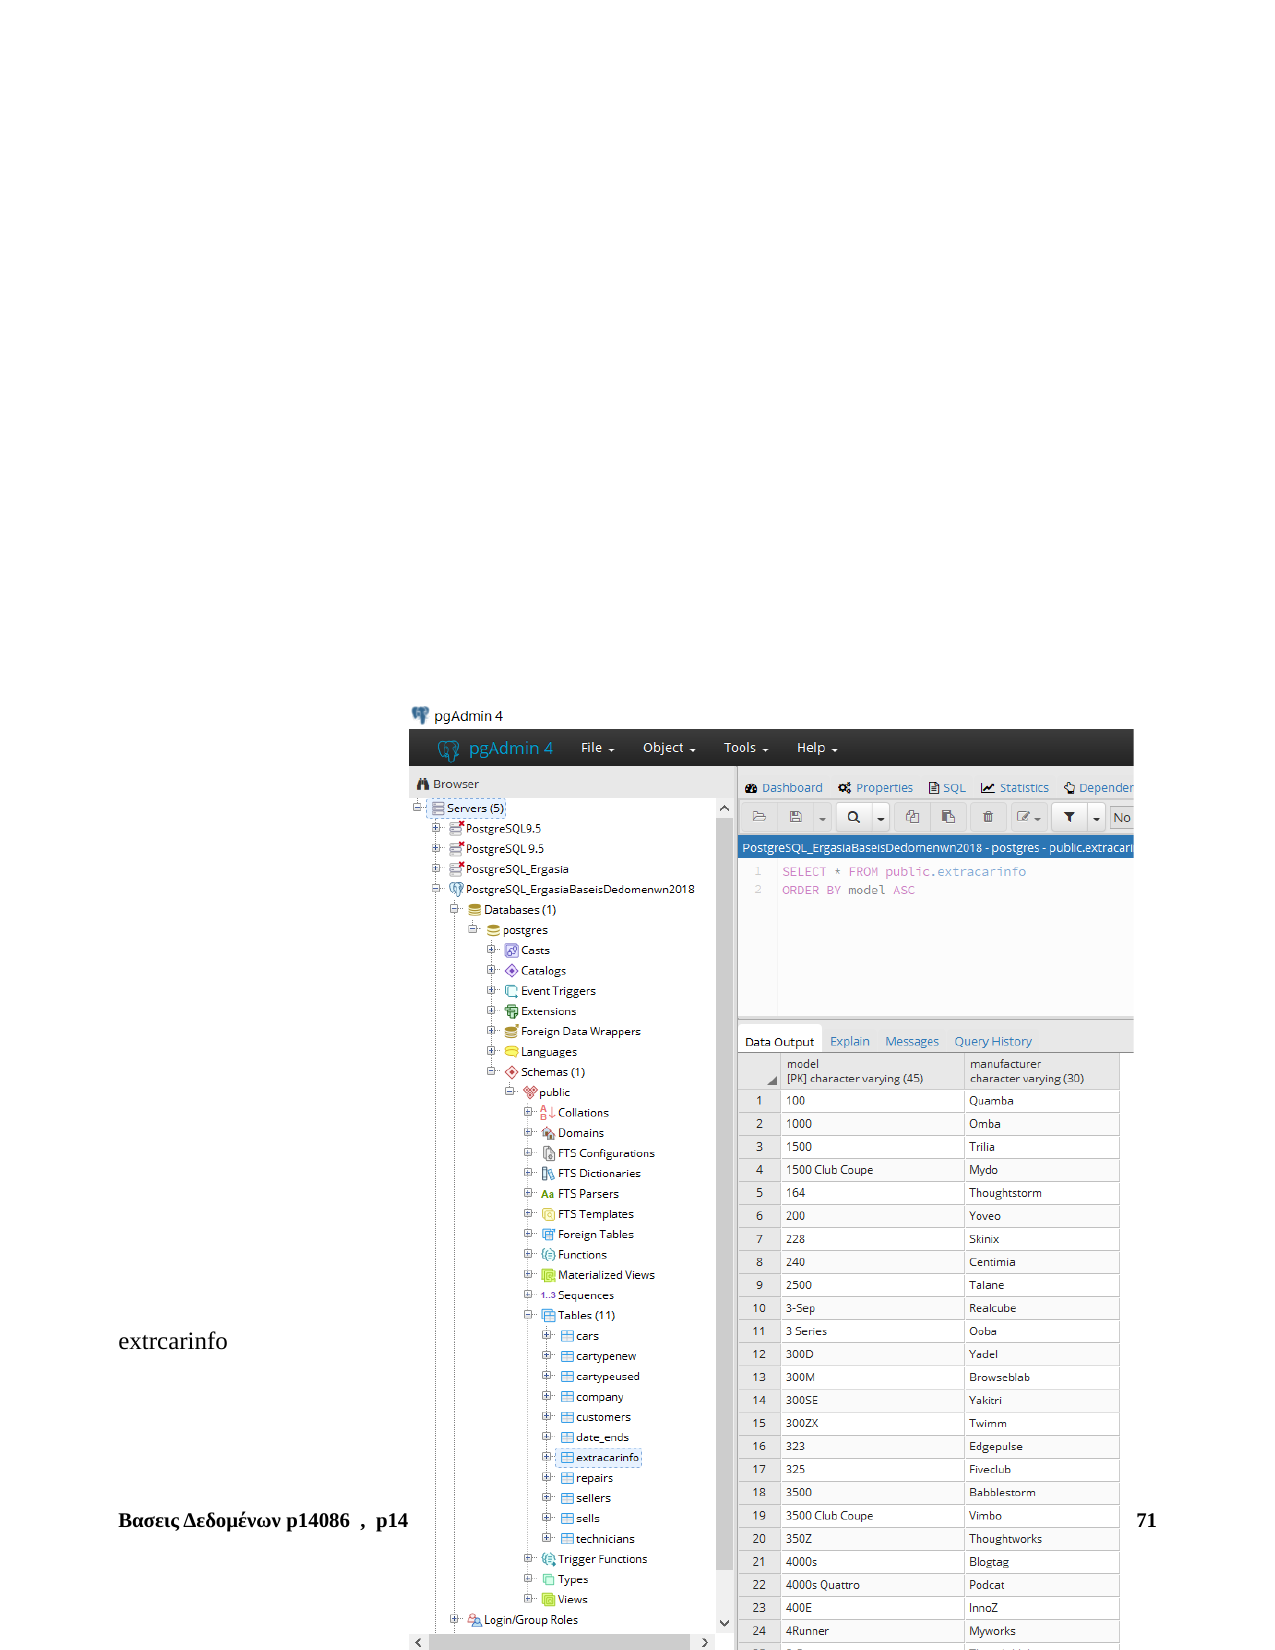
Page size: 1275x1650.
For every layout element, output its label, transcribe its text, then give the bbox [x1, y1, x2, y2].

text [1134, 1326, 1157, 1355]
text extrcarinfo [118, 1326, 409, 1355]
picture [409, 702, 1134, 1650]
